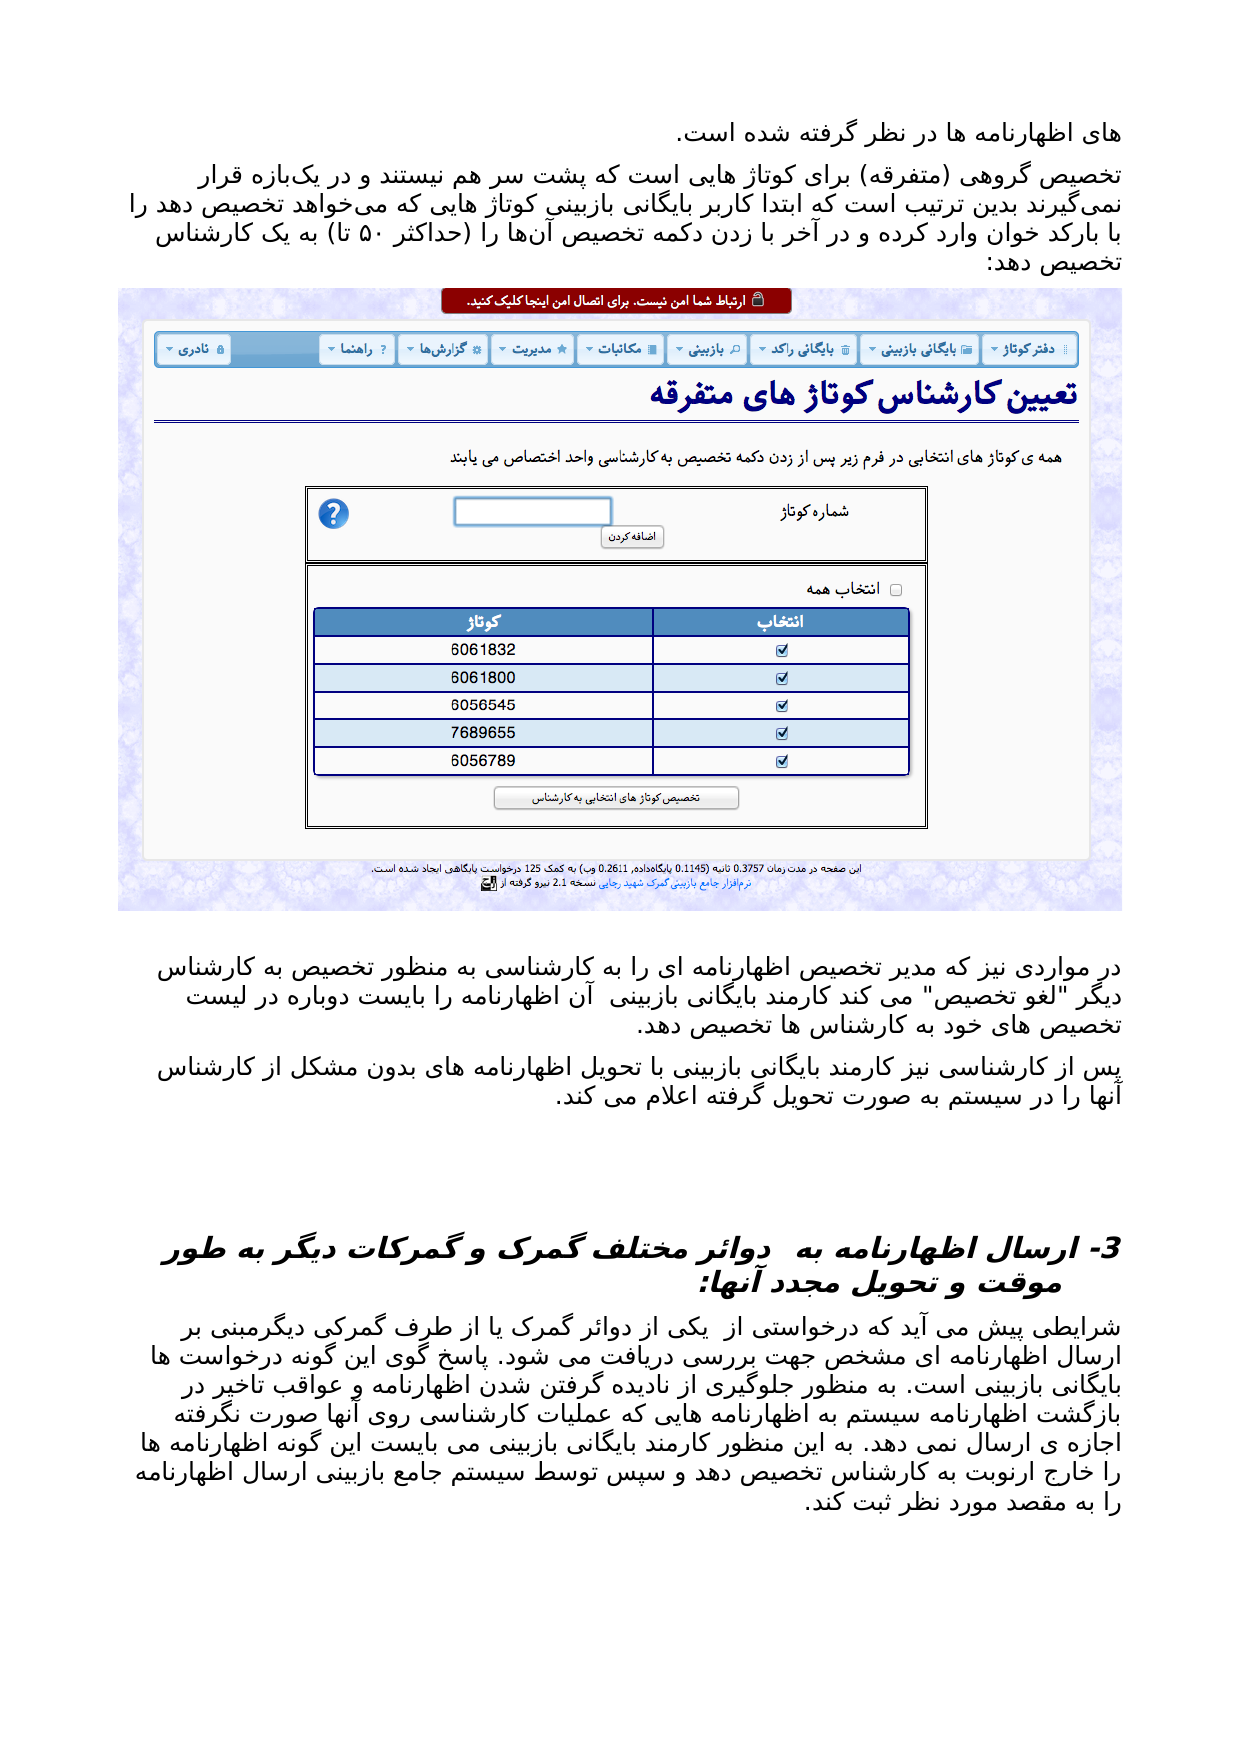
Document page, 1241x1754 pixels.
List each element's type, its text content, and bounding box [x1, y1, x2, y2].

picture [118, 288, 1123, 911]
text شرایطی پیش می آید که درخواستی از یکی از دوائر گمرک یا از طرف گمرکی دیگرمبنی بر ارسال اظهارنامه ای مشخص جهت بررسی دریافت می شود. پاسخ گوی این گونه درخواست ها بایگانی بازبینی است. به منظور جلوگیری از نادیده گرفتن شدن اظهارنامه و عواقب تاخیر در بازگشت اظهارنامه سیستم به اظهارنامه هایی که عملیات کارشناسی روی آنها صورت نگرفته اجازه ی ارسال نمی دهد. به این منظور کارمند بایگانی بازبینی می بایست این گونه اظهارنامه ها را خارج ارنوبت به کارشناس تخصیص دهد و سپس توسط سیستم جامع بازبینی ارسال اظهارنامه را به مقصد مورد نظر ثبت کند. [118, 1312, 1122, 1516]
text پس از کارشناسی نیز کارمند بایگانی بازبینی با تحویل اظهارنامه های بدون مشکل از کارشناس آنها را در سیستم به صورت تحویل گرفته اعلام می کند. [118, 1052, 1122, 1111]
subtitle 3- ارسال اظهارنامه به دوائر مختلف گمرک و گمرکات دیگر به طور موقت و تحویل مجدد آنها: [118, 1231, 1122, 1299]
text در مواردی نیز که مدیر تخصیص اظهارنامه ای را به کارشناسی به منظور تخصیص به کارشناس دیگر "لغو تخصیص" می کند کارمند بایگانی بازبینی آن اظهارنامه را بایست دوباره در لیست تخصیص های خود به کارشناس ها تخصیص دهد. [118, 952, 1122, 1040]
text تخصیص گروهی (متفرقه) برای کوتاژ هایی است که پشت سر هم نیستند و در یک‌بازه قرار نمی‌گیرند بدین ترتیب است که ابتدا کاربر بایگانی بازبینی کوتاژ هایی که می‌خواهد تخصیص دهد را با بارکد خوان وارد کرده و در آخر با زدن دکمه تخصیص آن‌ها را (حداکثر ۵۰ تا) به یک کارشناس تخصیص دهد: [118, 160, 1122, 276]
text از وظایف دیگر بایگانی بازبینی تخصیص اظهارنامه به کارشناس های بازبینی و تحویل مجدد از آنها در صورت بدون مشکل اعلام شدن آنها توسط کارشناس. این وظیفه مهم ترین وظیفه ی بایگانی بازبینی است. به دلیل حساسیت این وظیفه و به علت کم کردن تاثیر انسانی در عمل تخصیص این وظیفه به عهده ی سیستم قرار داده شده تا اظهارنامه ها به صورت اتفاقی به کارشناس ها اختصاص یابد. این نوع تخصیص از تبانی ارباب رجوع و کارمندان جلوگیری خواهد کرد. کارمند بایگانی بازبینی در قسمت "تعیین کارشناس" با وارد کردن شماره اظهارنامه می تواند از یک تا پنجاه اظهارنامه را به یک کارشناس به صورت تصادفی تخصیص دهد برای راحتی کار کاربر بایگانی بازبینی UI های مختلفی برای این کار بسته به شیوه ی گروهی یا بازه ای یا تکی وارد کردن کوتاژ های اظهارنامه ها در نظر گرفته شده است. [118, 118, 1122, 147]
